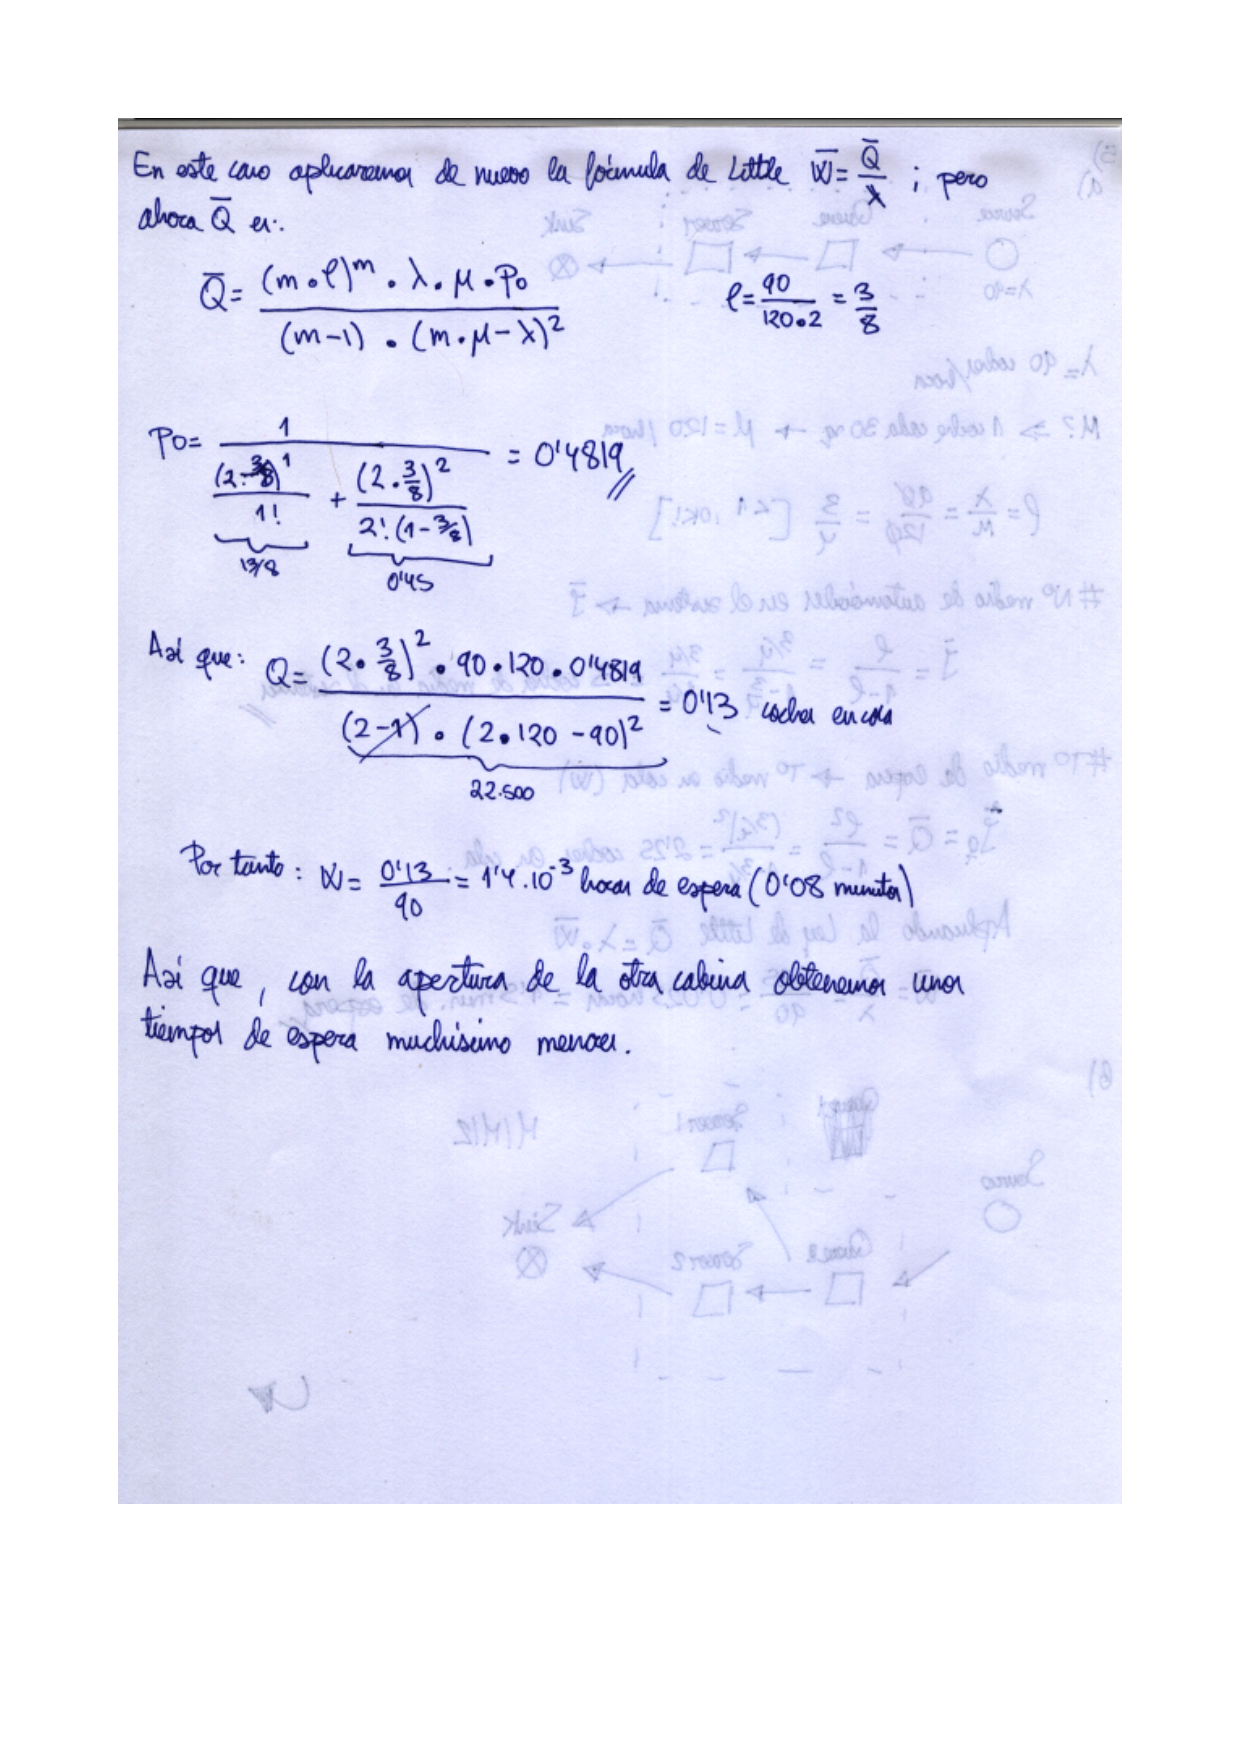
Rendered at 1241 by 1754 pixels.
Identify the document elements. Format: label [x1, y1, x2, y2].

picture [118, 118, 1122, 1504]
